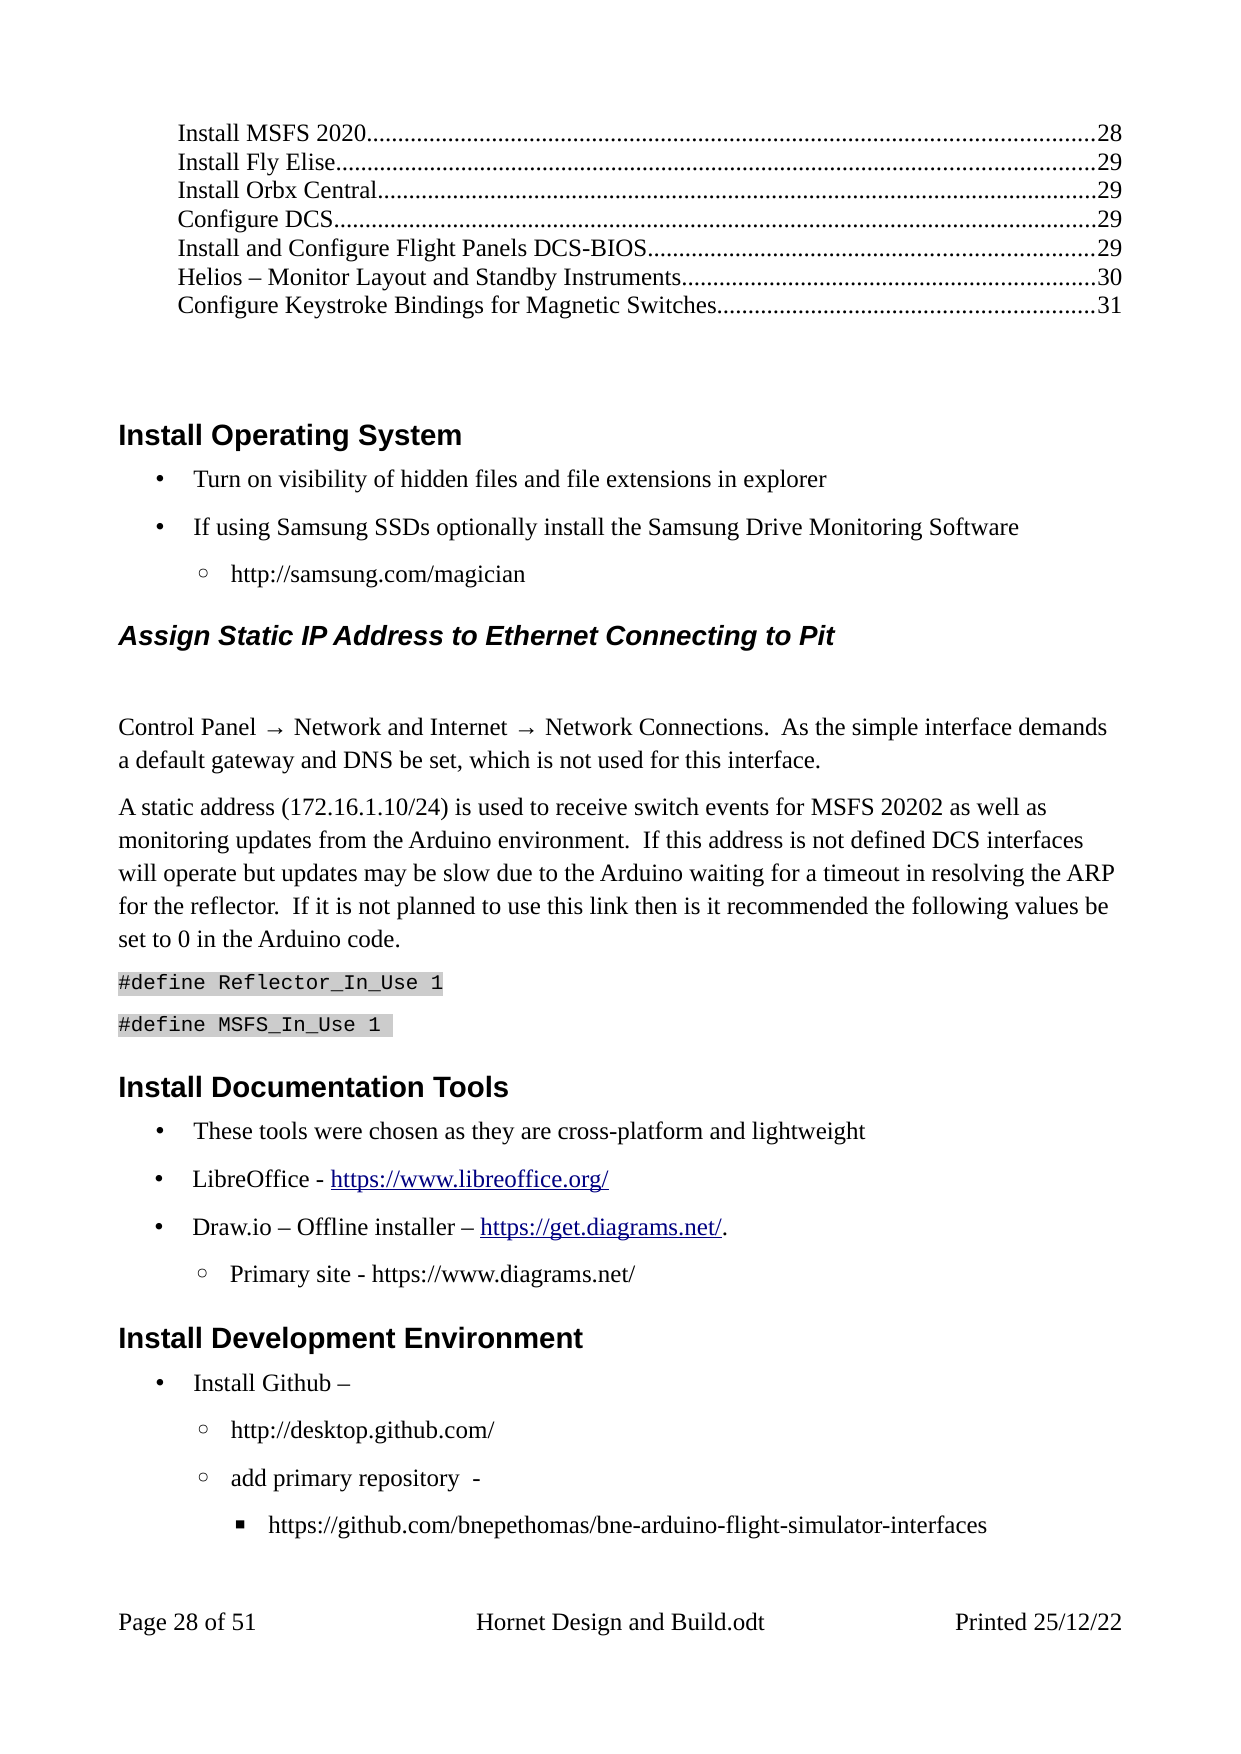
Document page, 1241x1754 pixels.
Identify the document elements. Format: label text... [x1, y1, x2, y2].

list Draw.io – Offline installer – https://get.diagrams.net/. [154, 1212, 1122, 1240]
list http://desktop.github.com/ [193, 1415, 1122, 1444]
text Install MSFS 2020 28 [177, 118, 1122, 147]
subtitle Install Operating System [118, 418, 1122, 452]
list add primary repository - [193, 1463, 1122, 1492]
text Install Fly Elise 29 [177, 147, 1122, 176]
text #define Reflector_In_Use 1 [118, 972, 1122, 996]
list These tools were chosen as they are cross-platform and lightweight [156, 1116, 1122, 1145]
list If using Samsung SSDs optionally install the Samsung Drive Monitoring Software [156, 512, 1122, 541]
list http://samsung.com/magician [193, 559, 1122, 588]
list https://github.com/bnepethomas/bne-arduino-flight-simulator-interfaces [231, 1510, 1122, 1539]
subtitle Install Development Environment [118, 1321, 1122, 1355]
text #define MSFS_In_Use 1 [118, 1014, 1122, 1037]
subtitle Install Documentation Tools [118, 1070, 1122, 1104]
list Turn on visibility of hidden files and file extensions in explorer [156, 464, 1122, 493]
subtitle Assign Static IP Address to Ethernet Connecting to Pit [118, 620, 1122, 652]
list LibreOffice - https://www.libreoffice.org/ [154, 1164, 1122, 1193]
list Primary site - https://www.diagrams.net/ [192, 1259, 1122, 1288]
text A static address (172.16.1.10/24) is used to receive switch events for MSFS 20202 as well as monitoring updates from the Arduino environment. If this address is not defined DCS interfaces will operate but updates may be slow due to the Arduino waiting for a timeout in resolving the ARP for the reflector. If it is not planned to use this link then is it recommended the following values be set to 0 in the Arduino code. [118, 792, 1122, 953]
text Install Orbx Central 29 [177, 176, 1122, 204]
text Configure Keystroke Bindings for Magnetic Switches 31 [177, 291, 1122, 319]
text Configure DCS 29 [177, 204, 1122, 233]
text Install and Configure Flight Panels DCS-BIOS 29 [177, 233, 1122, 262]
list Install Github – [156, 1368, 1122, 1396]
text Helios – Monitor Layout and Standby Instruments 30 [177, 262, 1122, 291]
text Control Panel → Network and Internet → Network Connections. As the simple interface demands a default gateway and DNS be set, which is not used for this interface. [118, 712, 1122, 773]
